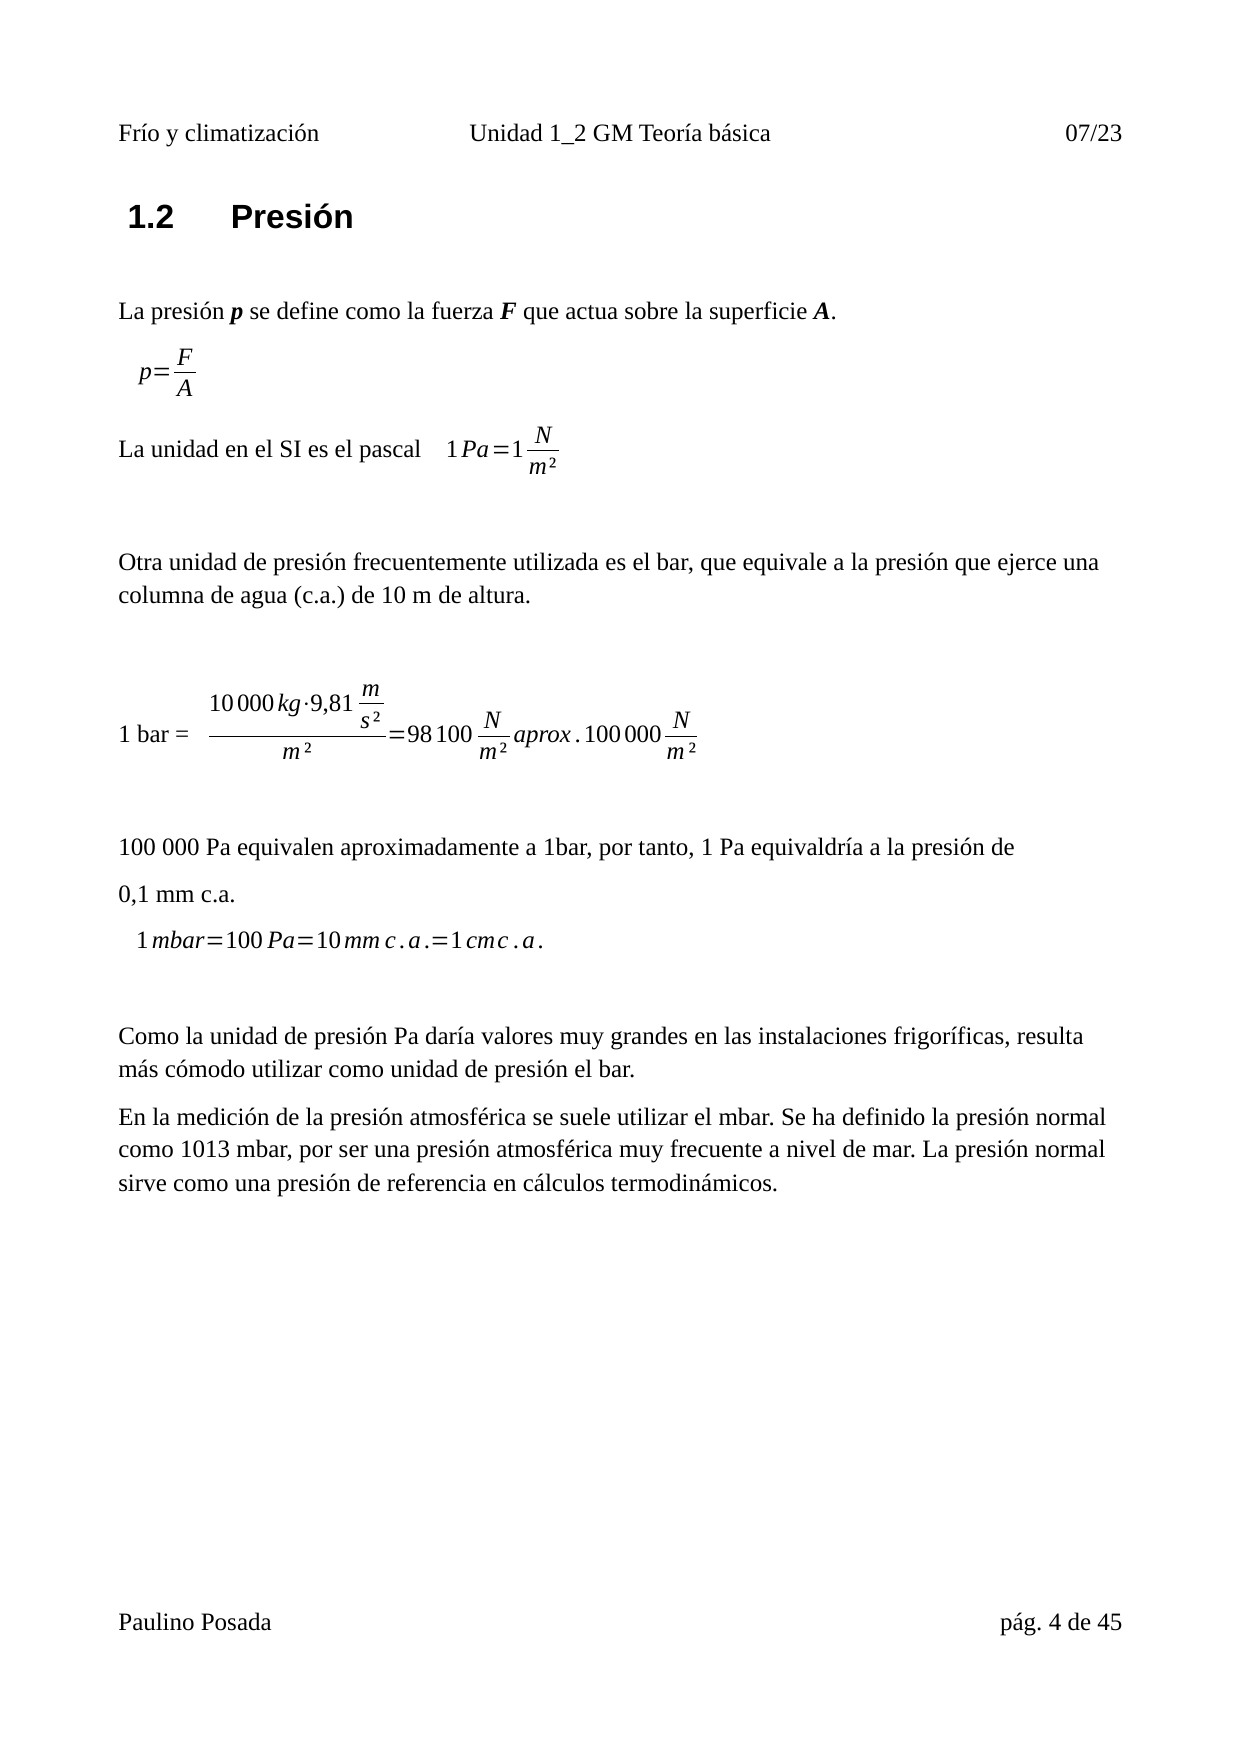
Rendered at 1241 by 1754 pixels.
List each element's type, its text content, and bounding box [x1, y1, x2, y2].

text La presión p se define como la fuerza F que actua sobre la superficie A. [118, 296, 1122, 325]
text 1 bar = [118, 675, 1122, 765]
text Otra unidad de presión frecuentemente utilizada es el bar, que equivale a la presión que ejerce una columna de agua (c.a.) de 10 m de altura. [118, 547, 1122, 608]
text 0,1 mm c.a. [118, 879, 1122, 908]
text La unidad en el SI es el pascal [118, 421, 1122, 480]
subtitle Presión [118, 197, 1122, 236]
text Como la unidad de presión Pa daría valores muy grandes en las instalaciones frigoríficas, resulta más cómodo utilizar como unidad de presión el bar. [118, 1021, 1122, 1083]
text 100 000 Pa equivalen aproximadamente a 1bar, por tanto, 1 Pa equivaldría a la presión de [118, 832, 1122, 860]
text En la medición de la presión atmosférica se suele utilizar el mbar. Se ha definido la presión normal como 1013 mbar, por ser una presión atmosférica muy frecuente a nivel de mar. La presión normal sirve como una presión de referencia en cálculos termodinámicos. [118, 1102, 1122, 1196]
